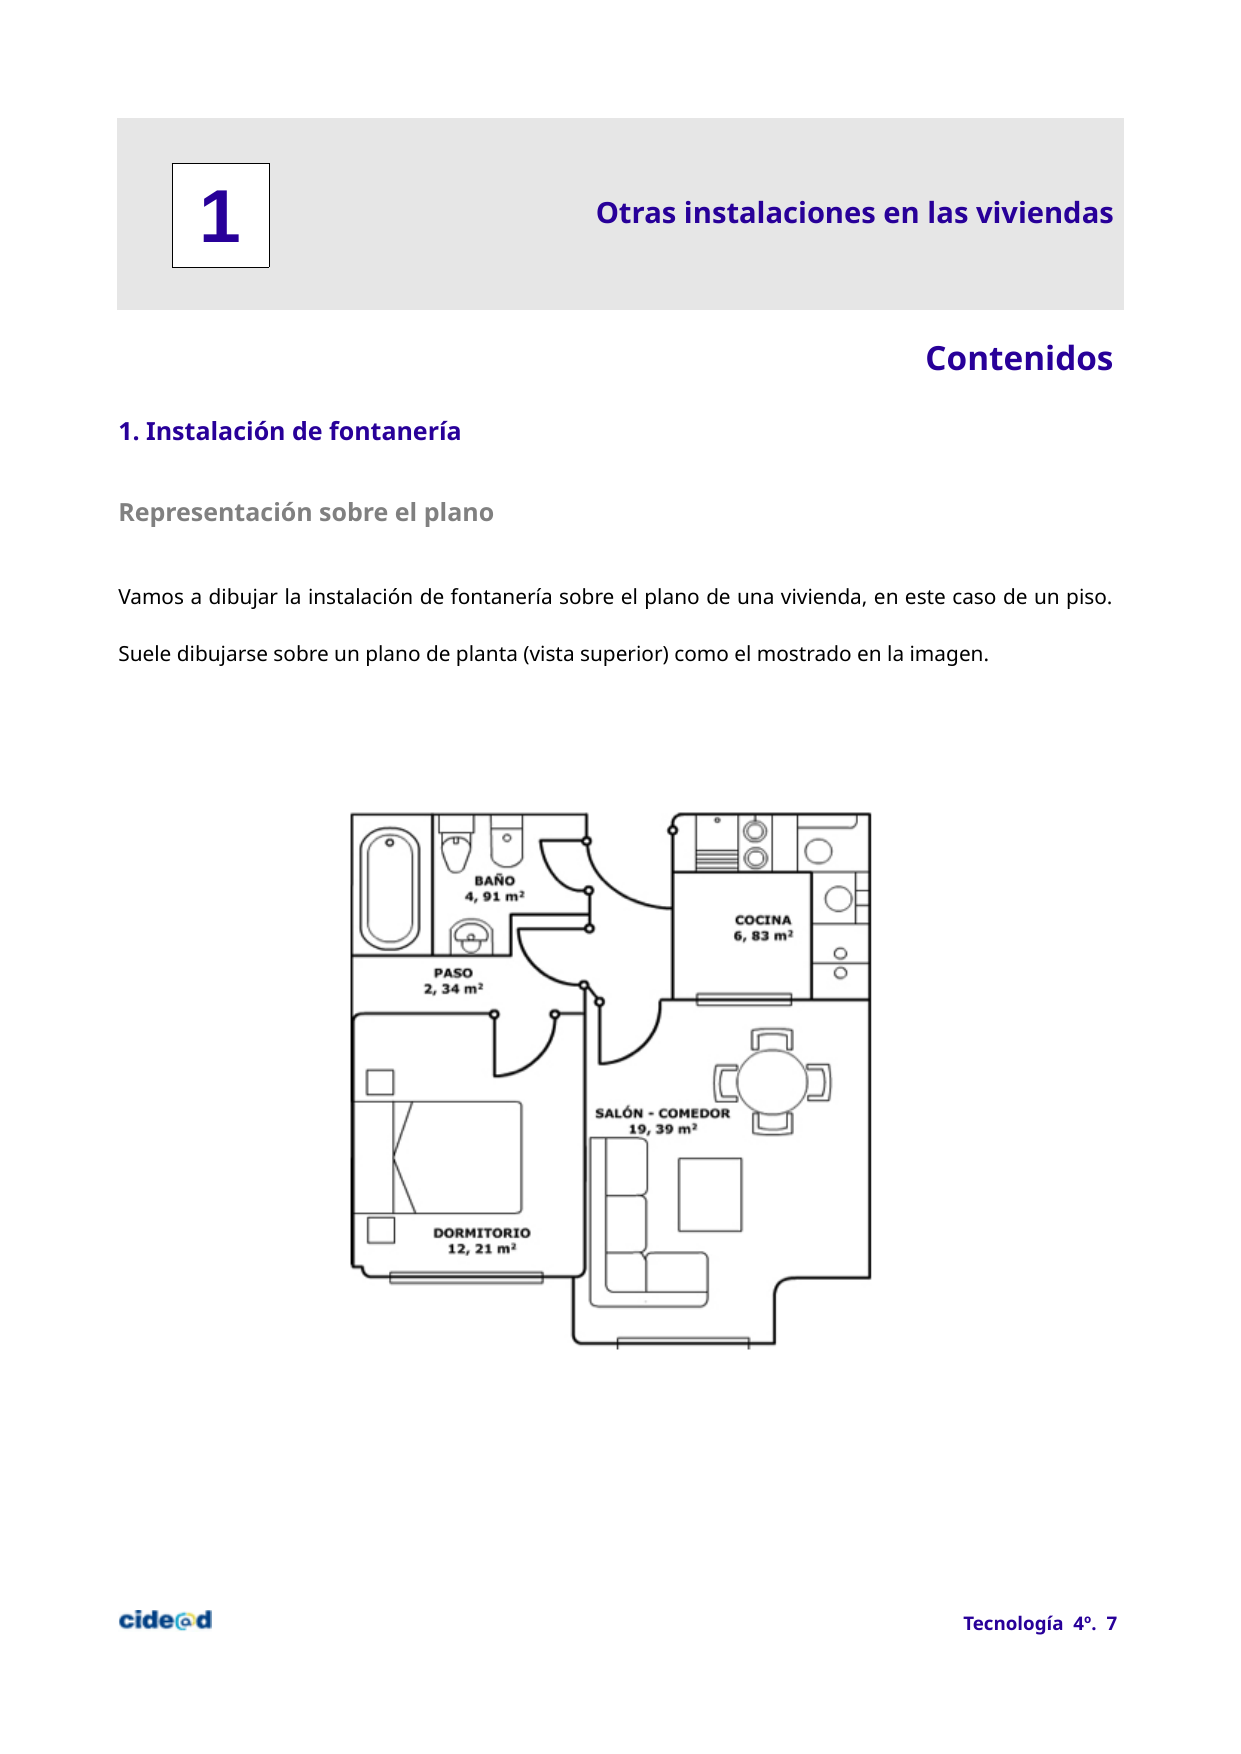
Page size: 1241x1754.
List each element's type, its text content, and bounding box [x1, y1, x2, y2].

text Vamos a dibujar la instalación de fontanería sobre el plano de una vivienda, en este caso de un piso. Suele dibujarse sobre un plano de planta (vista superior) como el mostrado en la imagen. [118, 582, 1122, 667]
text 1. Instalación de fontanería [118, 414, 1122, 448]
text Contenidos [118, 334, 1122, 380]
text Representación sobre el plano [118, 494, 1122, 528]
picture [333, 789, 907, 1372]
picture [118, 1610, 212, 1632]
table_header Otras instalaciones en las viviendas [117, 118, 1124, 310]
